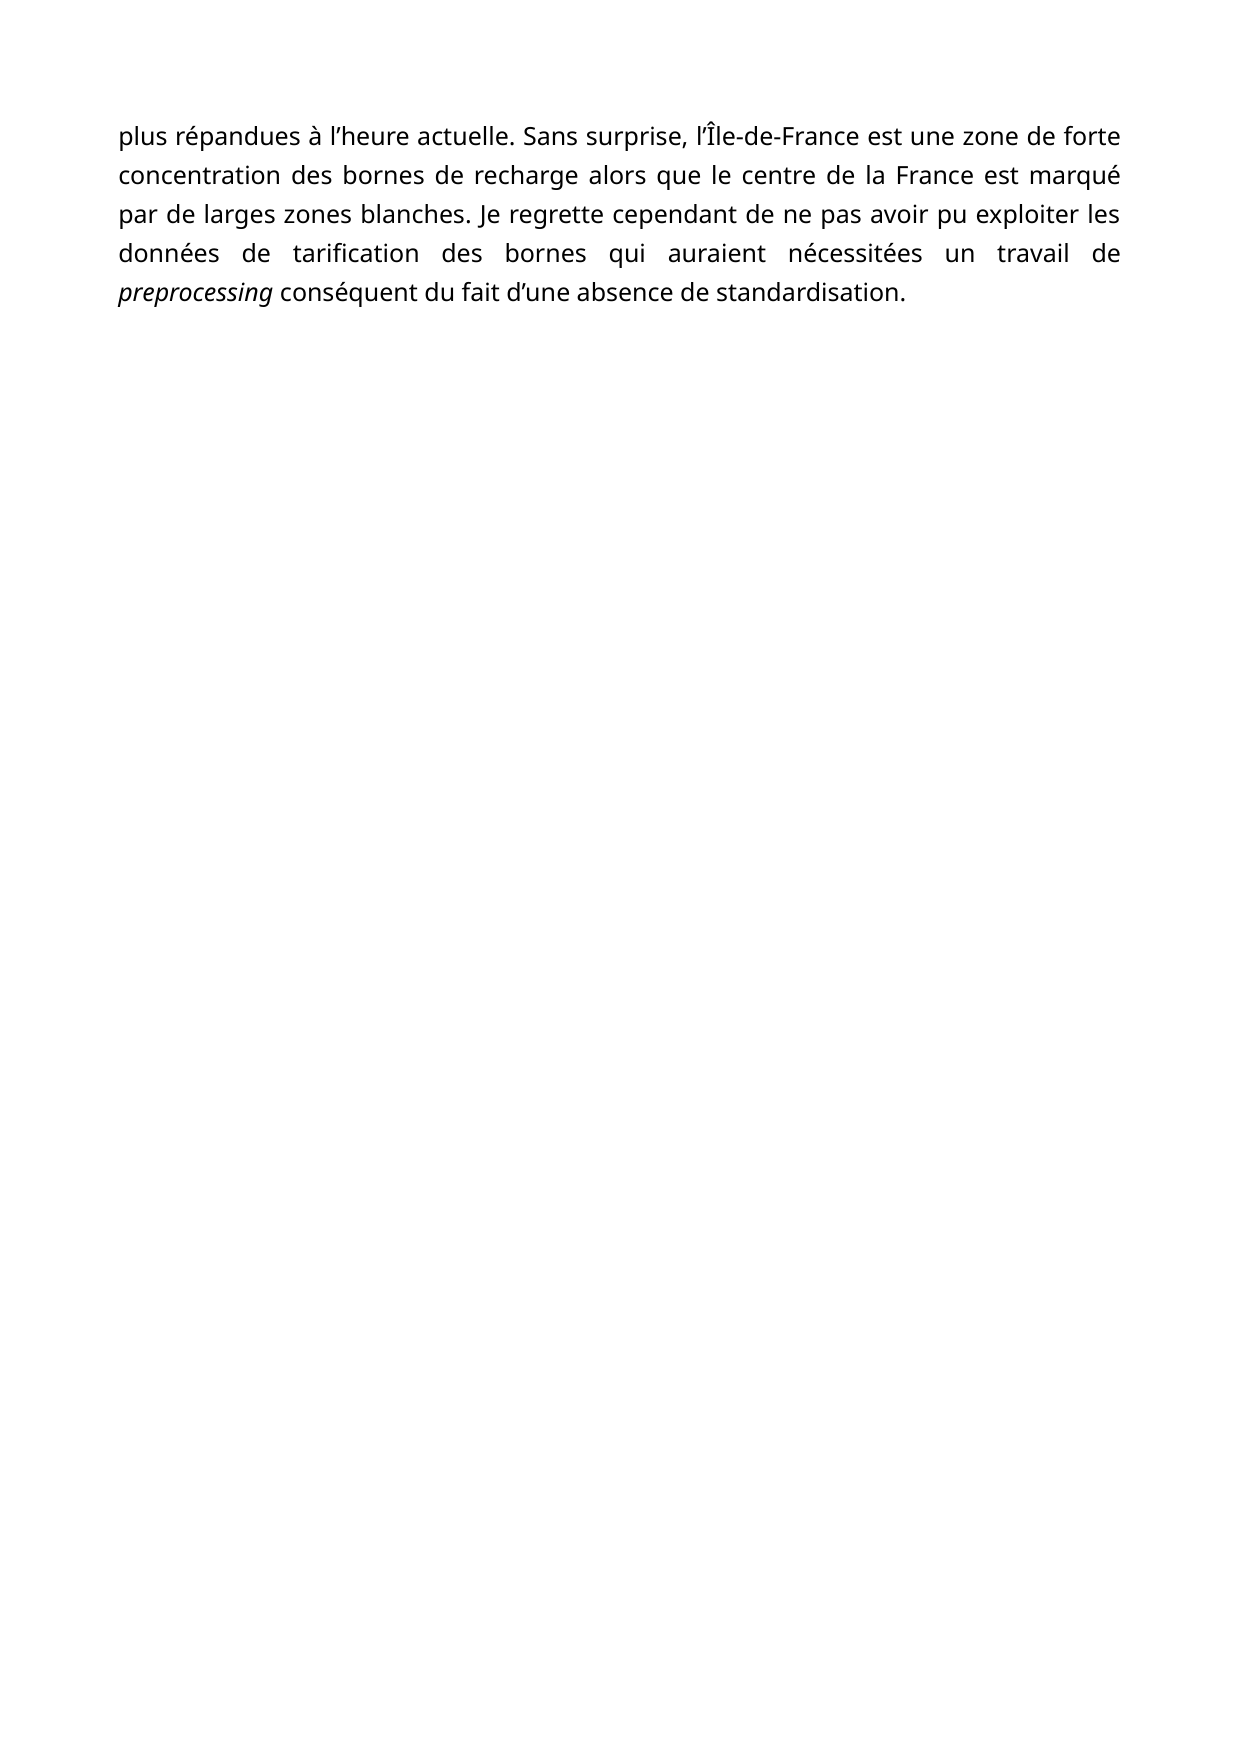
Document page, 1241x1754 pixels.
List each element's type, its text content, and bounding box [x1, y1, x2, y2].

text plus répandues à l’heure actuelle. Sans surprise, l’Île-de-France est une zone de forte concentration des bornes de recharge alors que le centre de la France est marqué par de larges zones blanches. Je regrette cependant de ne pas avoir pu exploiter les données de tarification des bornes qui auraient nécessitées un travail de preprocessing conséquent du fait d’une absence de standardisation. [118, 118, 1122, 309]
